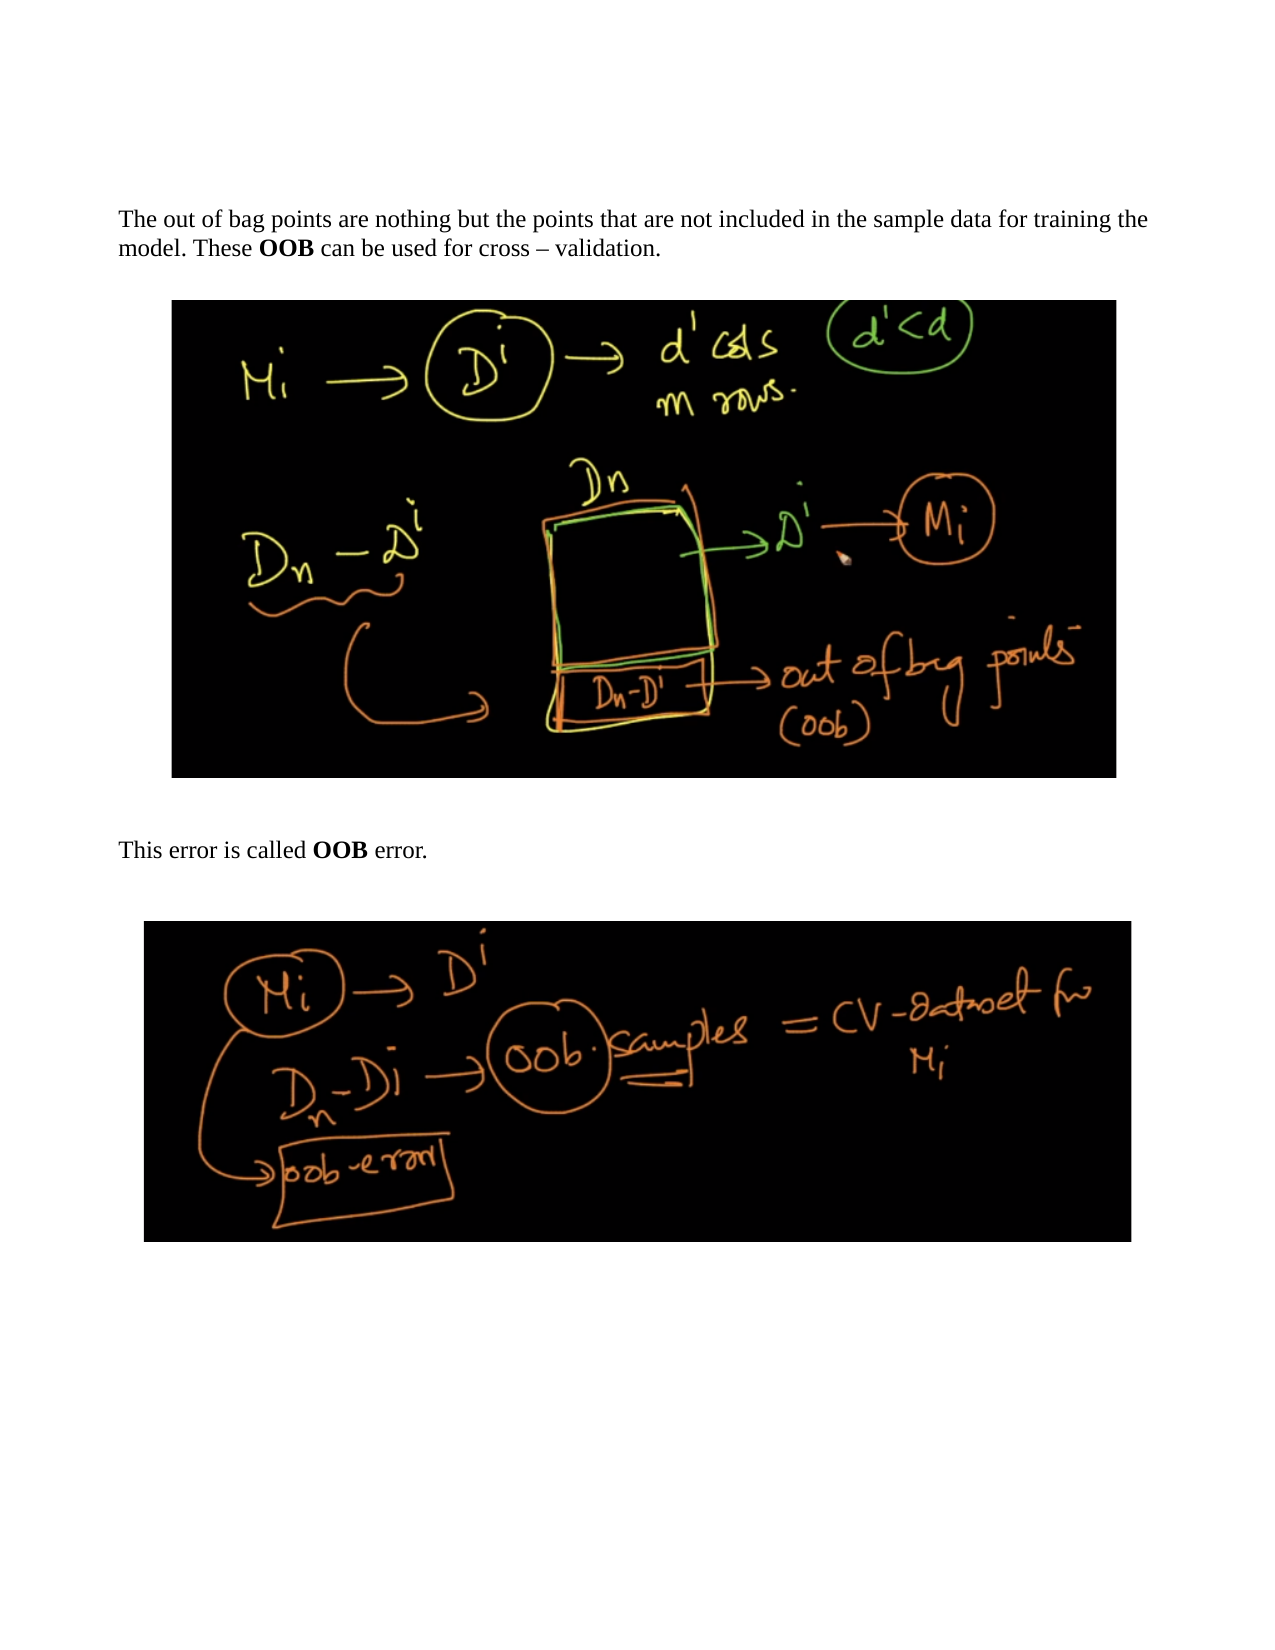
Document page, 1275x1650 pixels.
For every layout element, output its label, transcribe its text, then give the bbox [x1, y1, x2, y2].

text This error is called OOB error. [118, 835, 1157, 864]
picture [171, 300, 1117, 778]
picture [143, 921, 1132, 1242]
text The out of bag points are nothing but the points that are not included in the sample data for training the model. These OOB can be used for cross – validation. [118, 204, 1157, 262]
